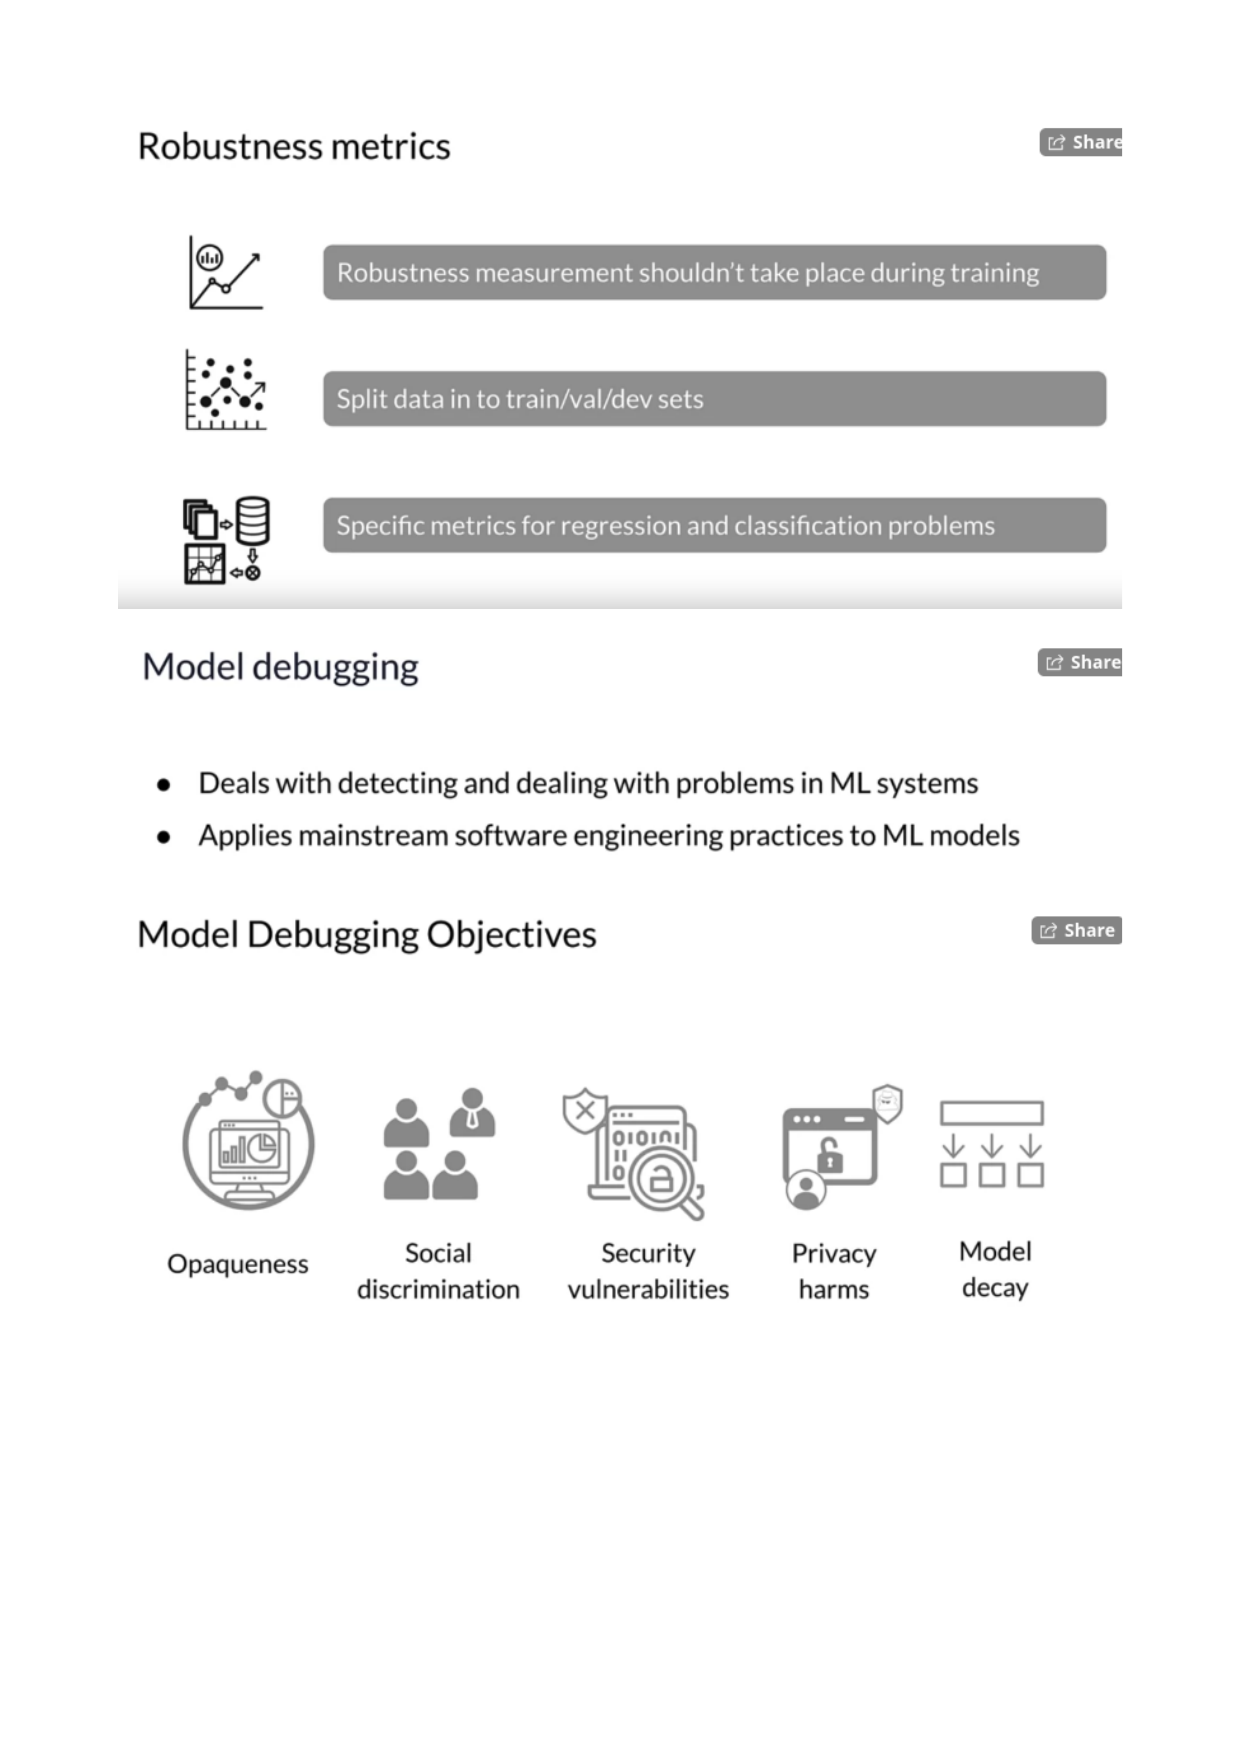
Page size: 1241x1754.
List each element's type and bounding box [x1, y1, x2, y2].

picture [118, 900, 1123, 1314]
picture [118, 637, 1123, 872]
picture [118, 118, 1123, 609]
